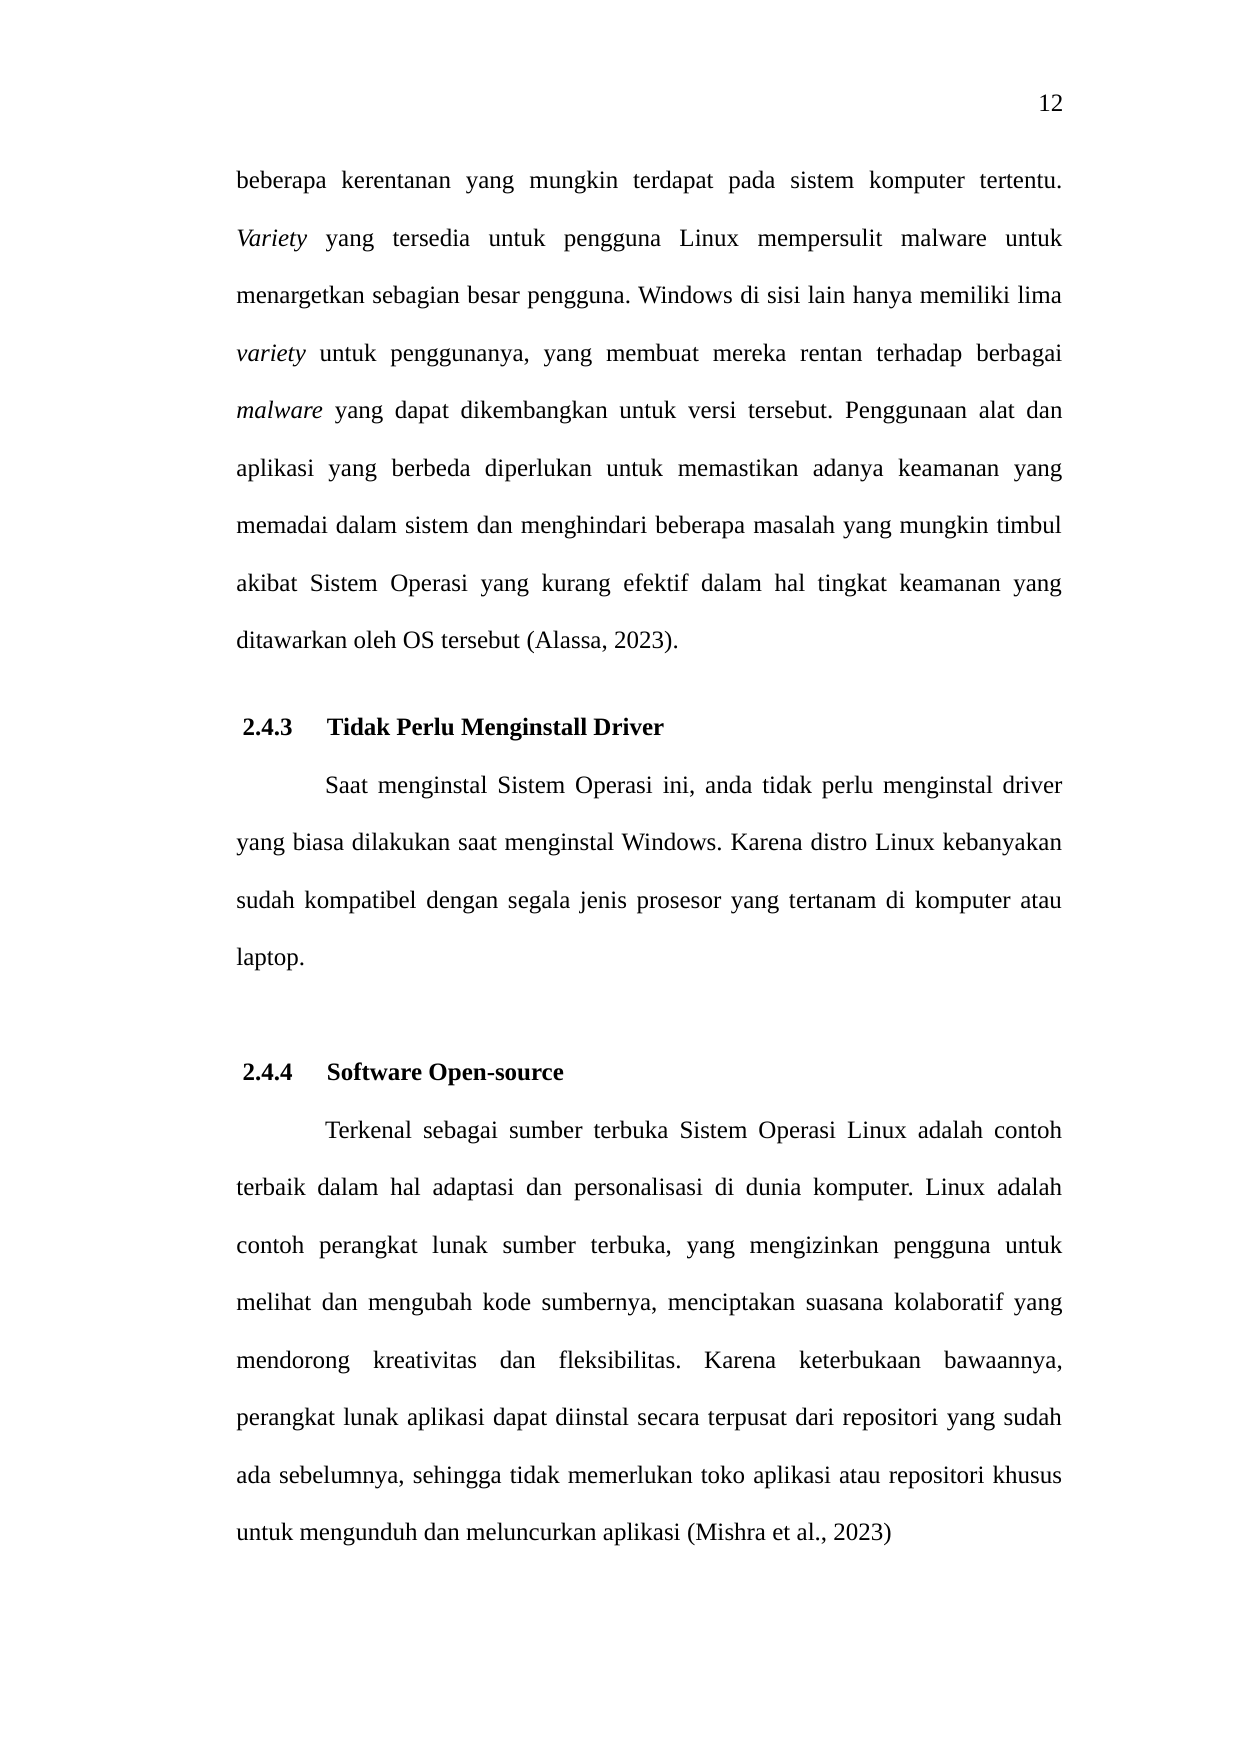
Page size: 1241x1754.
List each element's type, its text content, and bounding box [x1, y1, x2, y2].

text beberapa kerentanan yang mungkin terdapat pada sistem komputer tertentu. Variety yang tersedia untuk pengguna Linux mempersulit malware untuk menargetkan sebagian besar pengguna. Windows di sisi lain hanya memiliki lima variety untuk penggunanya, yang membuat mereka rentan terhadap berbagai malware yang dapat dikembangkan untuk versi tersebut. Penggunaan alat dan aplikasi yang berbeda diperlukan untuk memastikan adanya keamanan yang memadai dalam sistem dan menghindari beberapa masalah yang mungkin timbul akibat Sistem Operasi yang kurang efektif dalam hal tingkat keamanan yang ditawarkan oleh OS tersebut (Alassa, 2023)⁠. [236, 165, 1063, 654]
text Saat menginstal Sistem Operasi ini, anda tidak perlu menginstal driver yang biasa dilakukan saat menginstal Windows. Karena distro Linux kebanyakan sudah kompatibel dengan segala jenis prosesor yang tertanam di komputer atau laptop. [236, 770, 1063, 971]
text Terkenal sebagai sumber terbuka Sistem Operasi Linux adalah contoh terbaik dalam hal adaptasi dan personalisasi di dunia komputer. Linux adalah contoh perangkat lunak sumber terbuka, yang mengizinkan pengguna untuk melihat dan mengubah kode sumbernya, menciptakan suasana kolaboratif yang mendorong kreativitas dan fleksibilitas. Karena keterbukaan bawaannya, perangkat lunak aplikasi dapat diinstal secara terpusat dari repositori yang sudah ada sebelumnya, sehingga tidak memerlukan toko aplikasi atau repositori khusus untuk mengunduh dan meluncurkan aplikasi (Mishra et al., 2023)⁠ [236, 1115, 1063, 1546]
subtitle Tidak Perlu Menginstall Driver [236, 712, 1063, 741]
subtitle Software Open-source [236, 1057, 1063, 1086]
